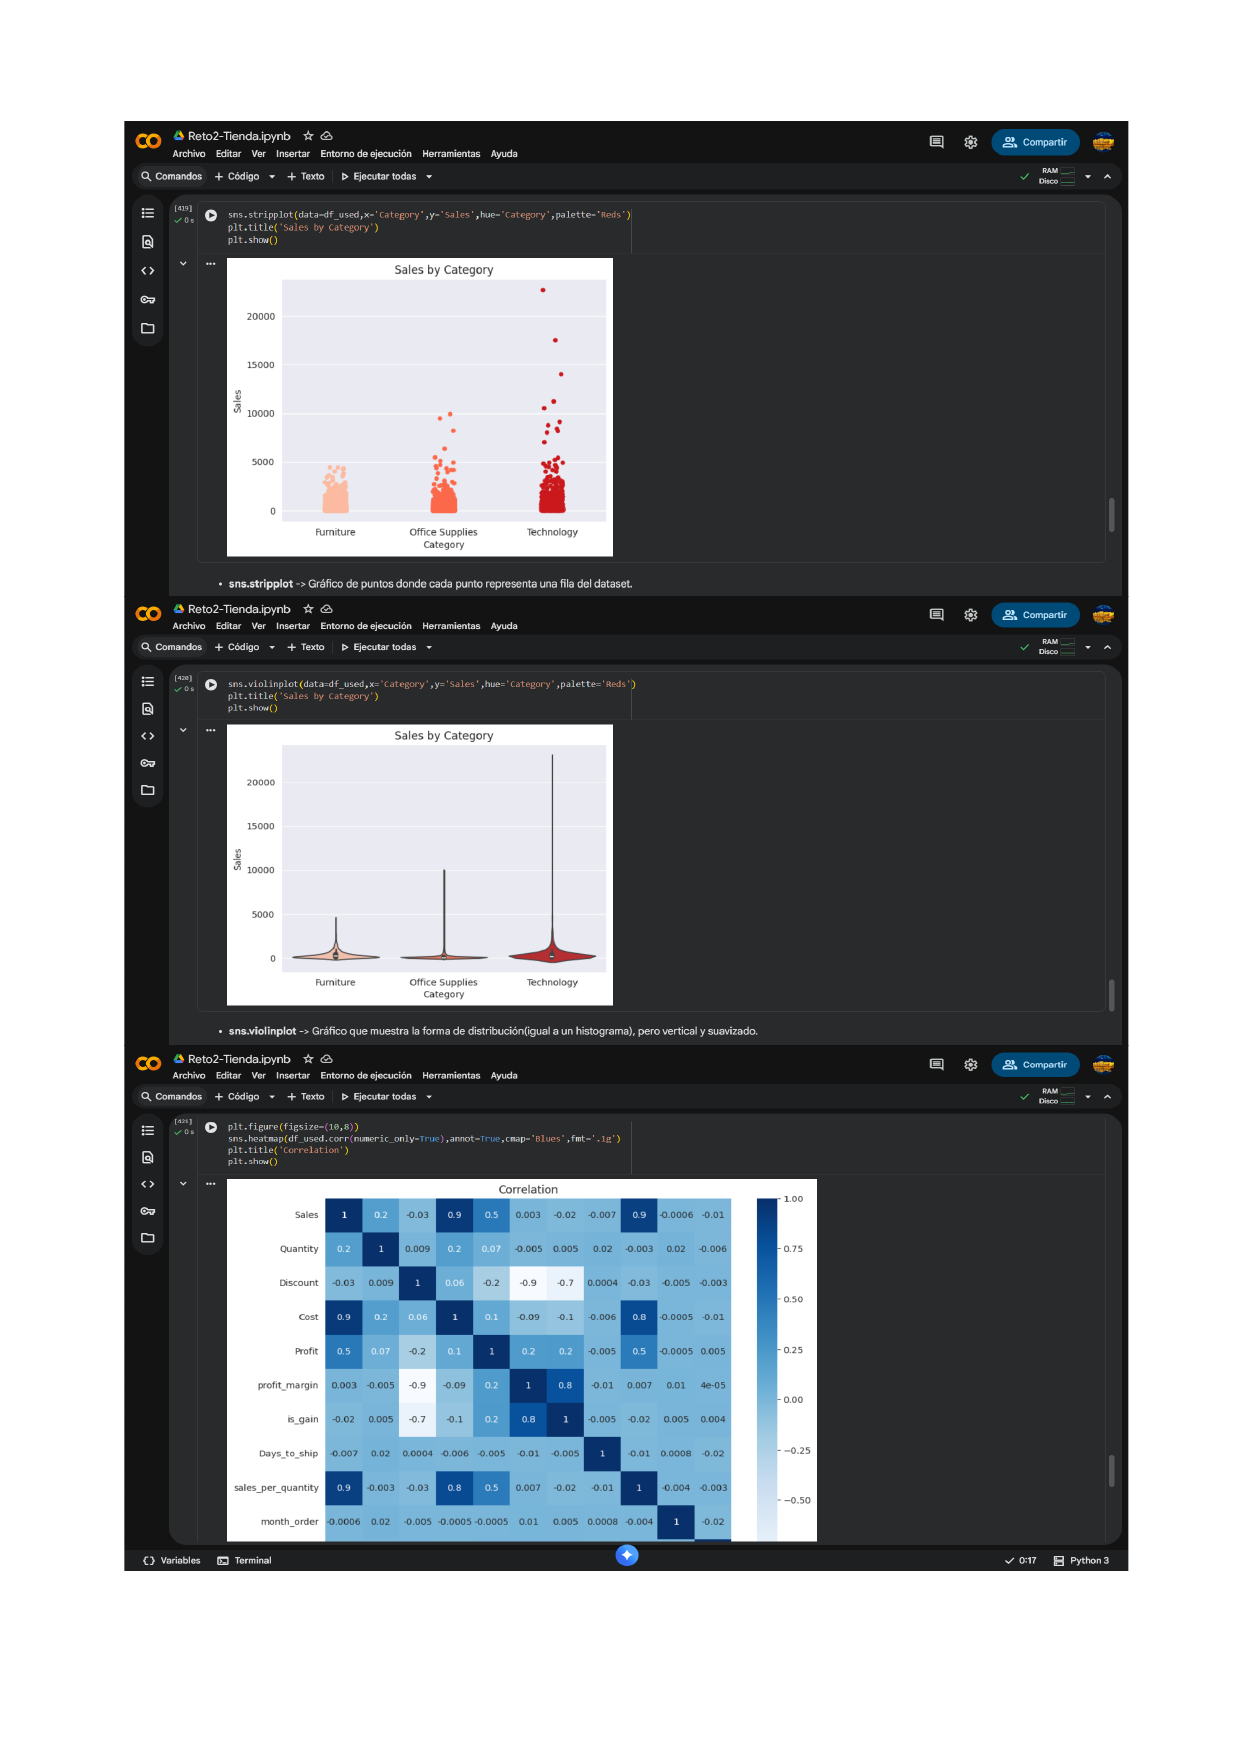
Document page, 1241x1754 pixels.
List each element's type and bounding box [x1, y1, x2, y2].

picture [124, 121, 1129, 1571]
